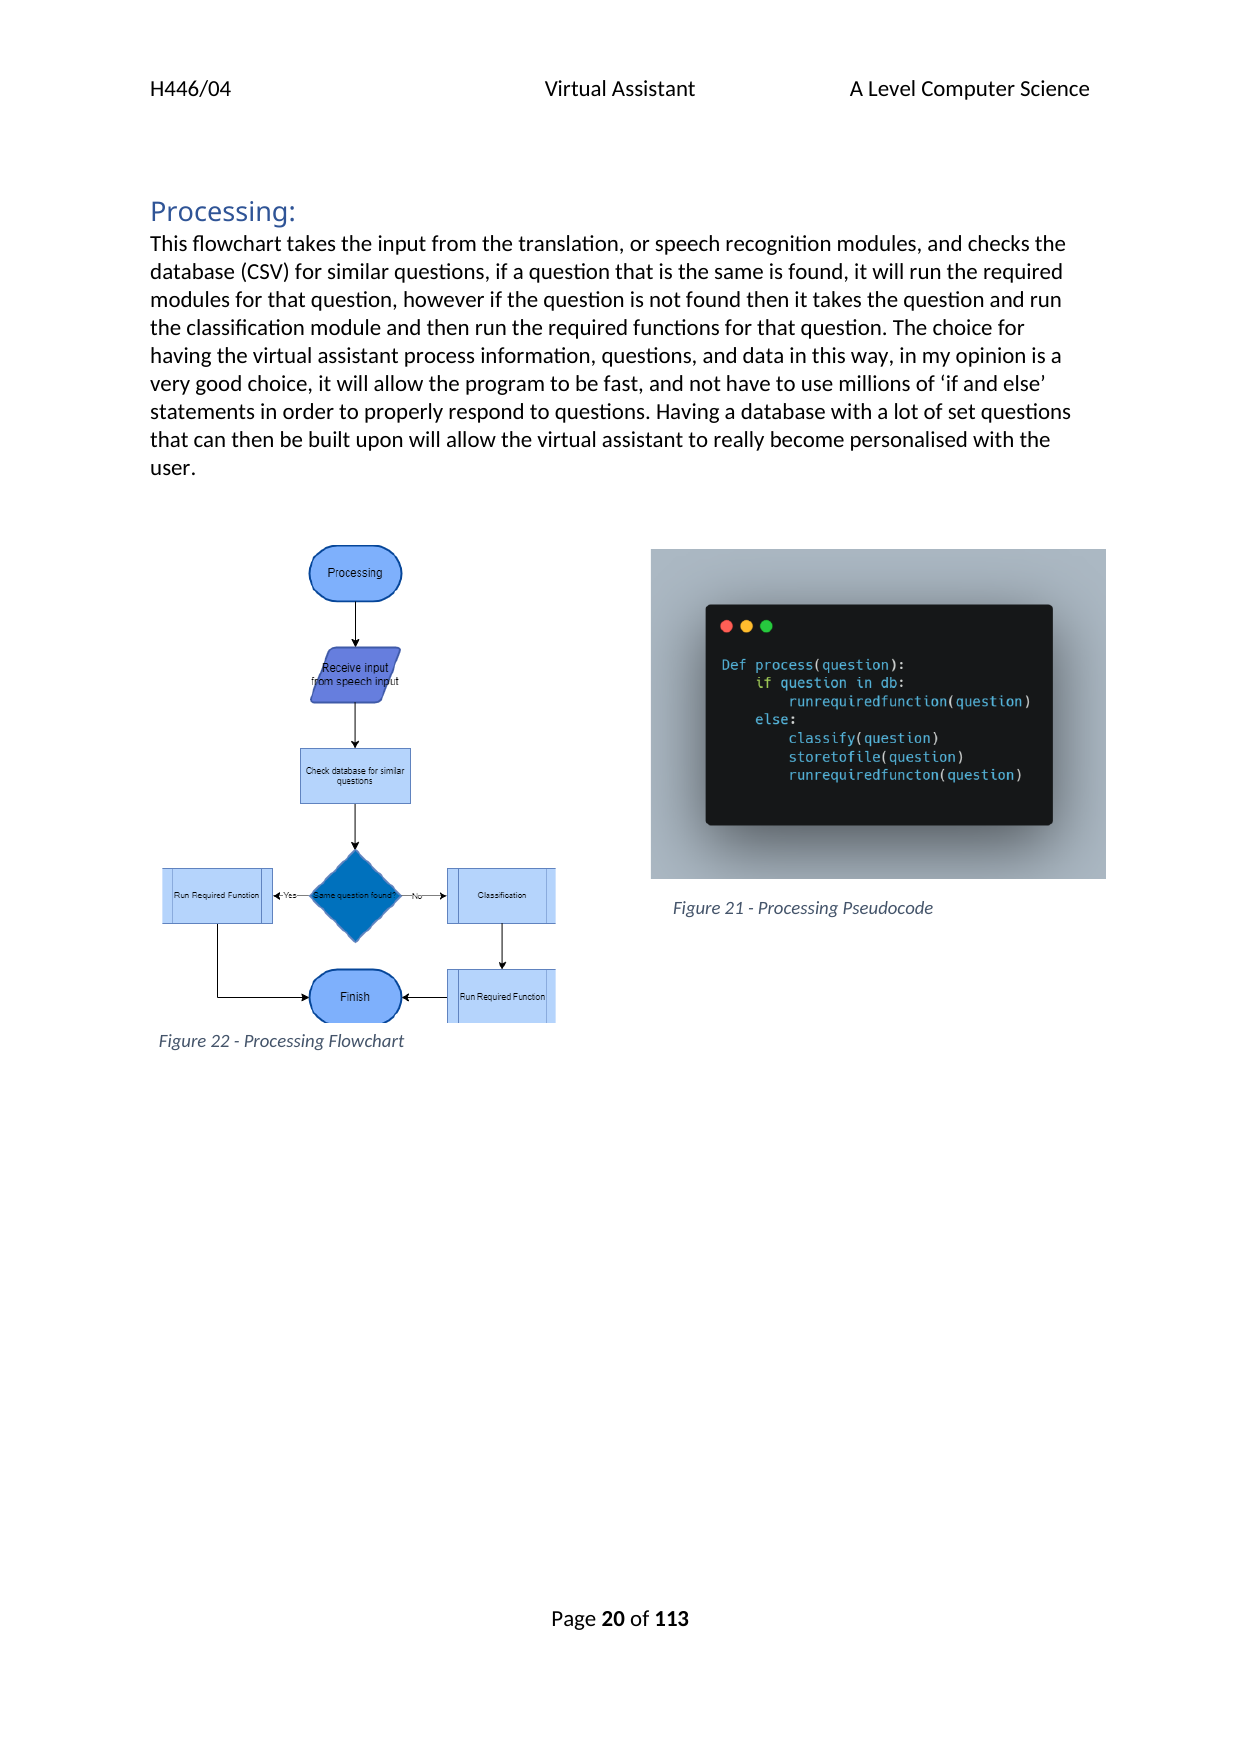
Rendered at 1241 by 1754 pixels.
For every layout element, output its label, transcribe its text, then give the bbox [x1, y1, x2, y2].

text Figure 21 - Processing Pseudocode [673, 896, 1130, 919]
text Figure 22 - Processing Flowchart [159, 1029, 1099, 1052]
text This flowchart takes the input from the translation, or speech recognition modules, and checks the database (CSV) for similar questions, if a question that is the same is found, it will run the required modules for that question, however if the question is not found then it takes the question and run the classification module and then run the required functions for that question. The choice for having the virtual assistant process information, questions, and data in this way, in my opinion is a very good choice, it will allow the program to be fast, and not have to use millions of ‘if and else’ statements in order to properly respond to questions. Having a database with a lot of set questions that can then be built upon will allow the virtual assistant to really become personalised with the user. [150, 229, 1090, 481]
subtitle Processing: [150, 192, 1090, 229]
